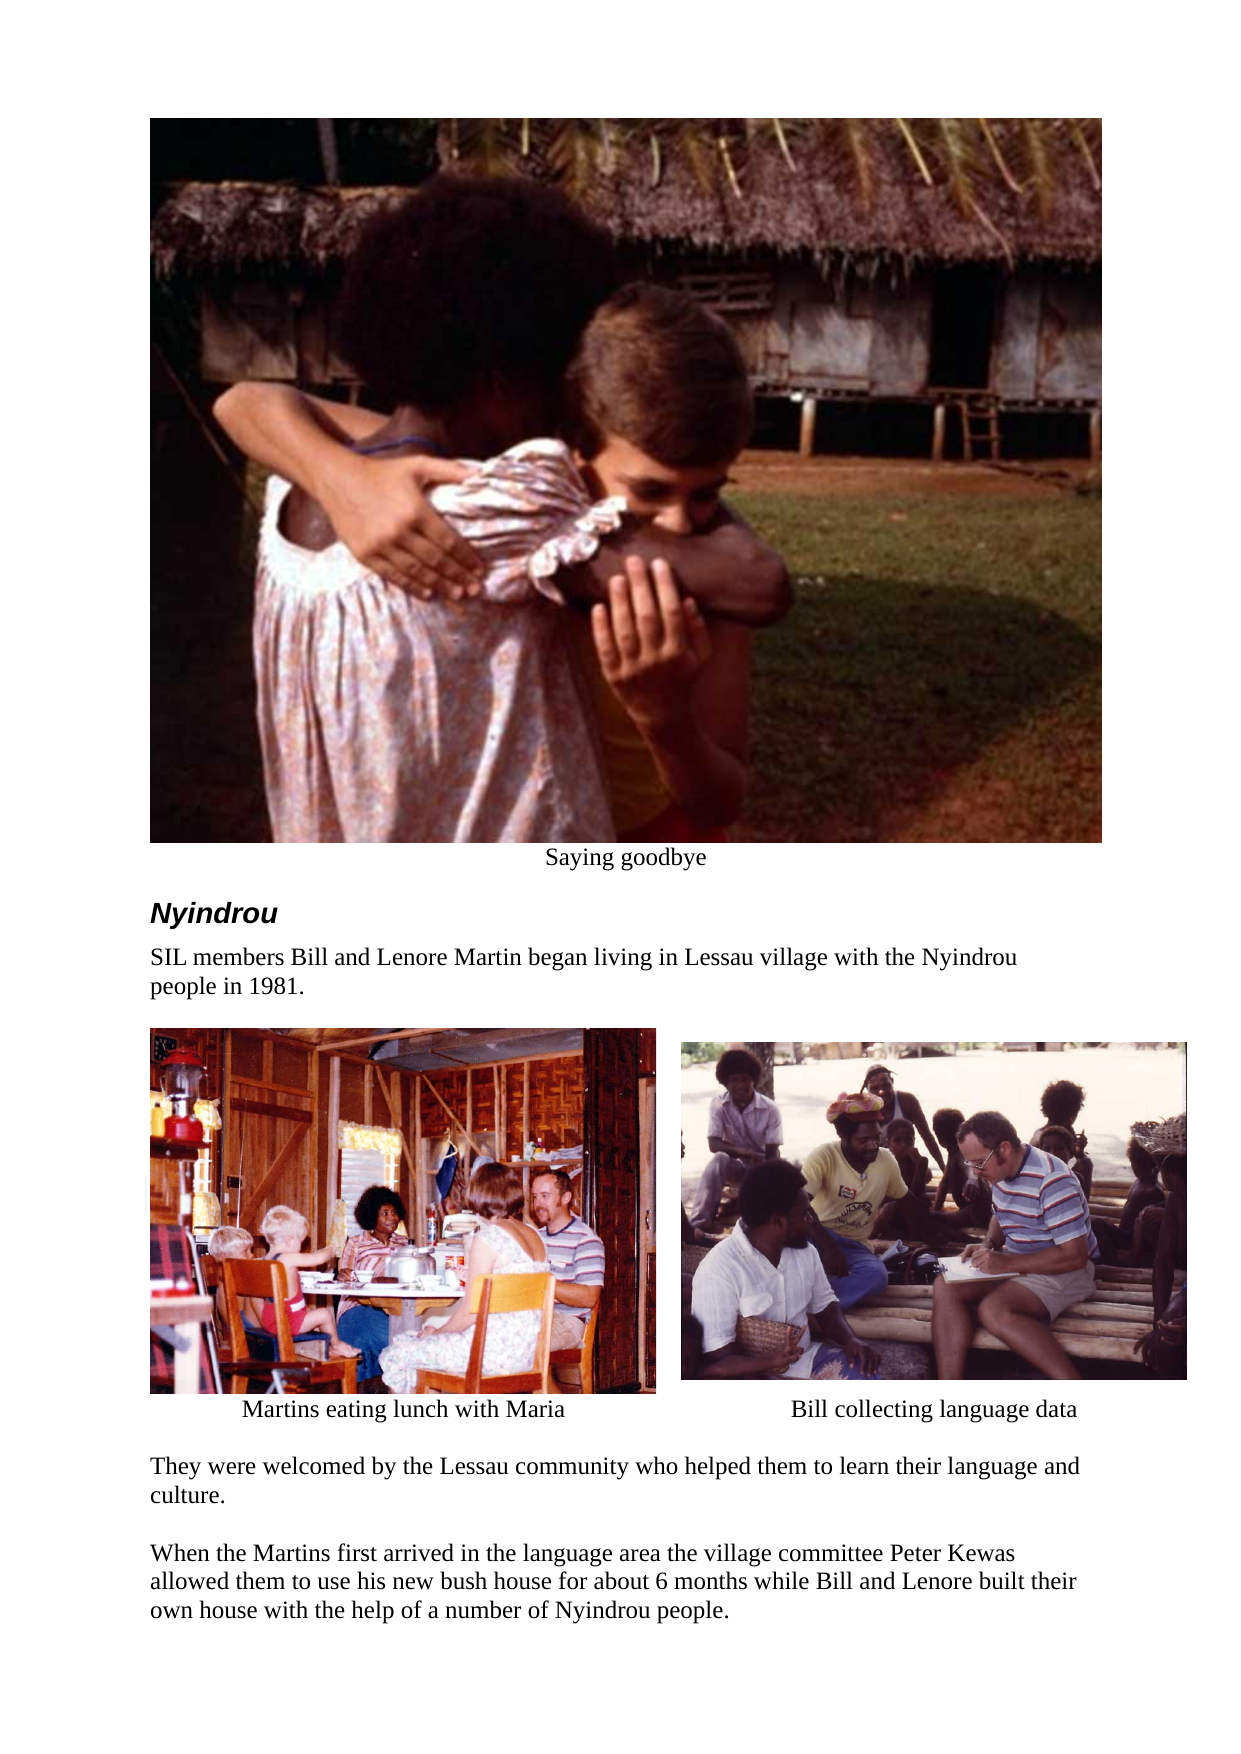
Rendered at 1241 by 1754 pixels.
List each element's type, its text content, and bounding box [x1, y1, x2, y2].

table_header [138, 1028, 150, 1394]
text SIL members Bill and Lenore Martin began living in Lessau village with the Nyindrou people in 1981. [150, 942, 1090, 999]
picture [150, 118, 1102, 843]
table_header [1102, 119, 1113, 842]
table_cell Bill collecting language data [669, 1394, 1199, 1423]
table_cell Martins eating lunch with Maria [138, 1394, 669, 1423]
text When the Martins first arrived in the language area the village committee Peter Kewas allowed them to use his new bush house for about 6 months while Bill and Lenore built their own house with the help of a number of Nyindrou people. [150, 1538, 1090, 1624]
picture [681, 1042, 1187, 1380]
table_header [657, 1028, 669, 1394]
table_header [138, 119, 150, 842]
table_header [669, 1028, 1199, 1394]
table_cell Saying goodbye [138, 842, 1113, 871]
subtitle Nyindrou [150, 896, 1090, 929]
text They were welcomed by the Lessau community who helped them to learn their language and culture. [150, 1451, 1090, 1509]
picture [150, 1028, 657, 1394]
